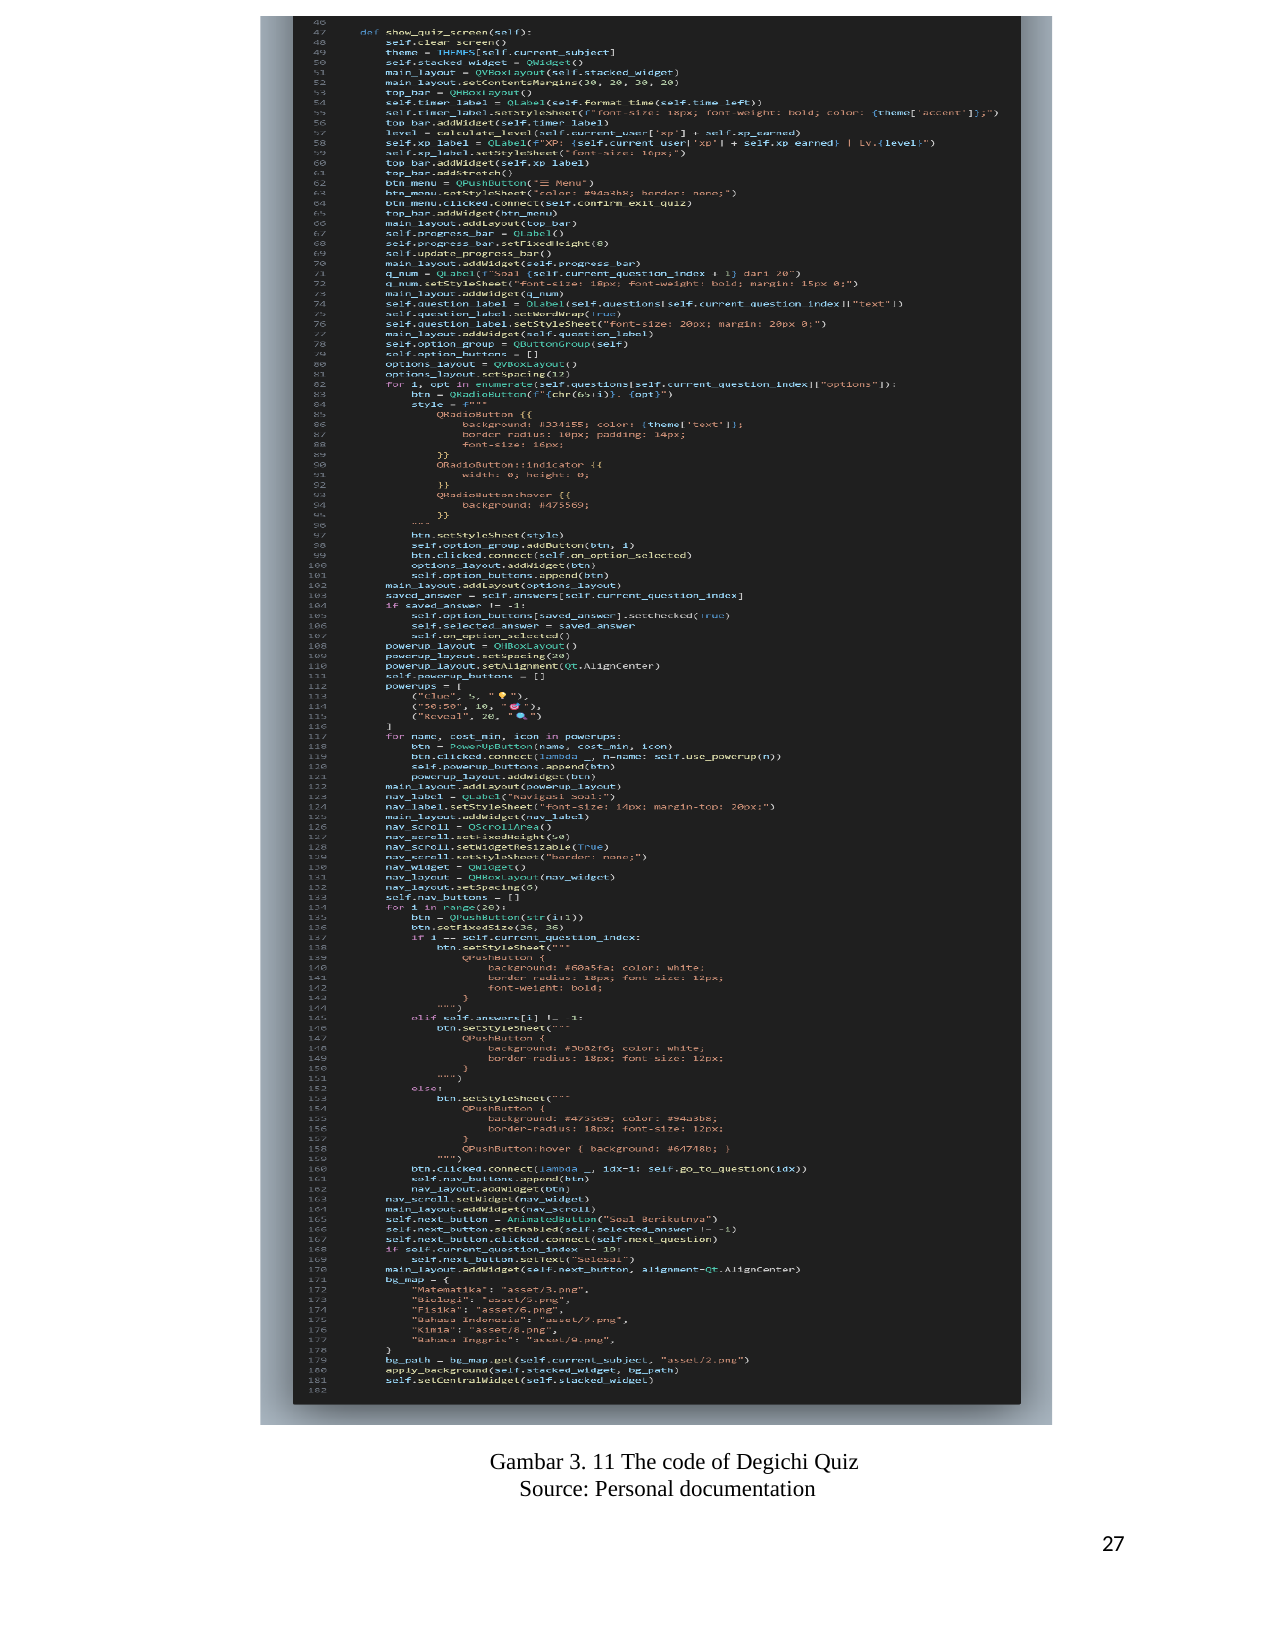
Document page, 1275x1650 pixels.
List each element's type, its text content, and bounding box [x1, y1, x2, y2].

text Gambar 3. 11 The code of Degichi Quiz Source: Personal documentation [489, 1448, 928, 1501]
picture [260, 16, 1053, 1425]
